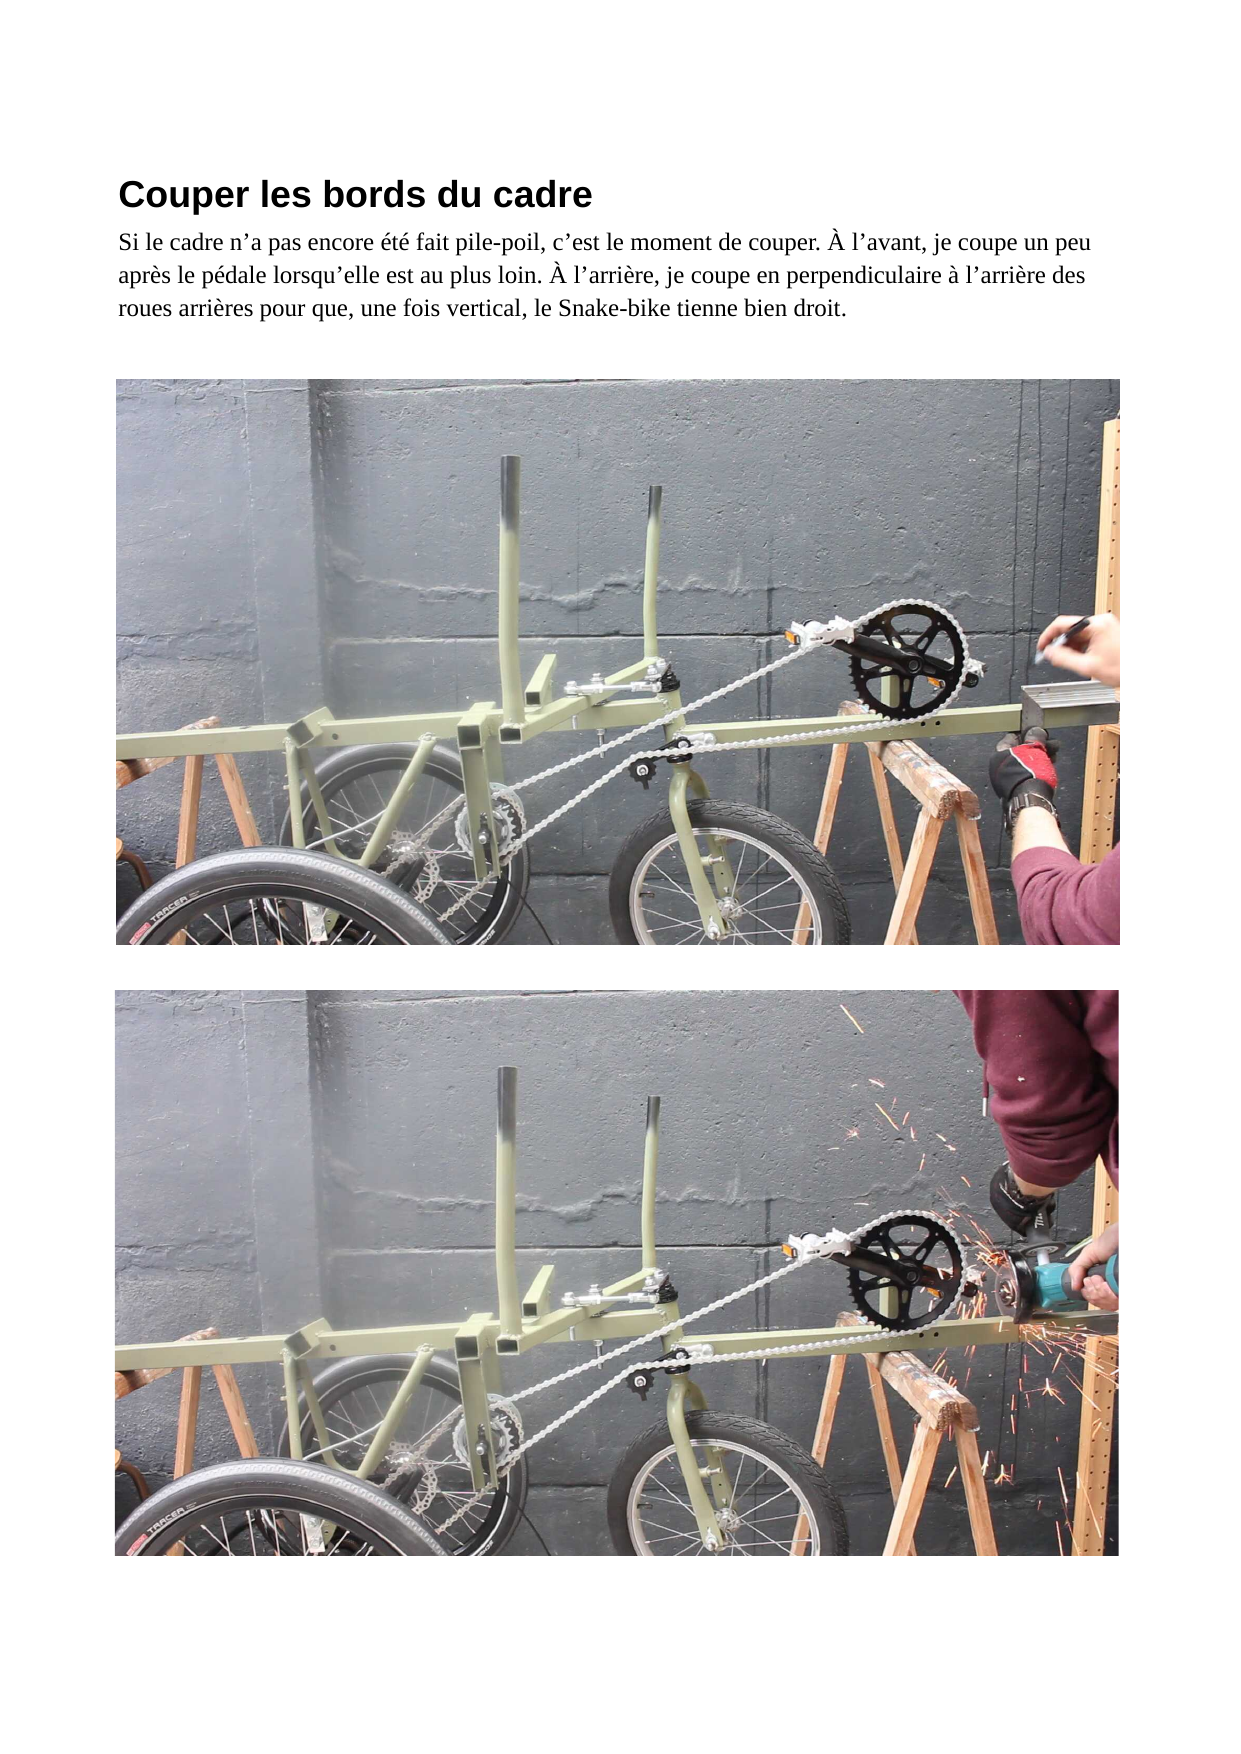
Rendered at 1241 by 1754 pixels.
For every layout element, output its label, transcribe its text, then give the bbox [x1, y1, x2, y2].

picture [116, 379, 1120, 945]
subtitle Couper les bords du cadre [118, 172, 1122, 215]
picture [114, 990, 1119, 1556]
text Si le cadre n’a pas encore été fait pile-poil, c’est le moment de couper. À l’avant, je coupe un peu après le pédale lorsqu’elle est au plus loin. À l’arrière, je coupe en perpendiculaire à l’arrière des roues arrières pour que, une fois vertical, le Snake-bike tienne bien droit. [118, 227, 1122, 322]
